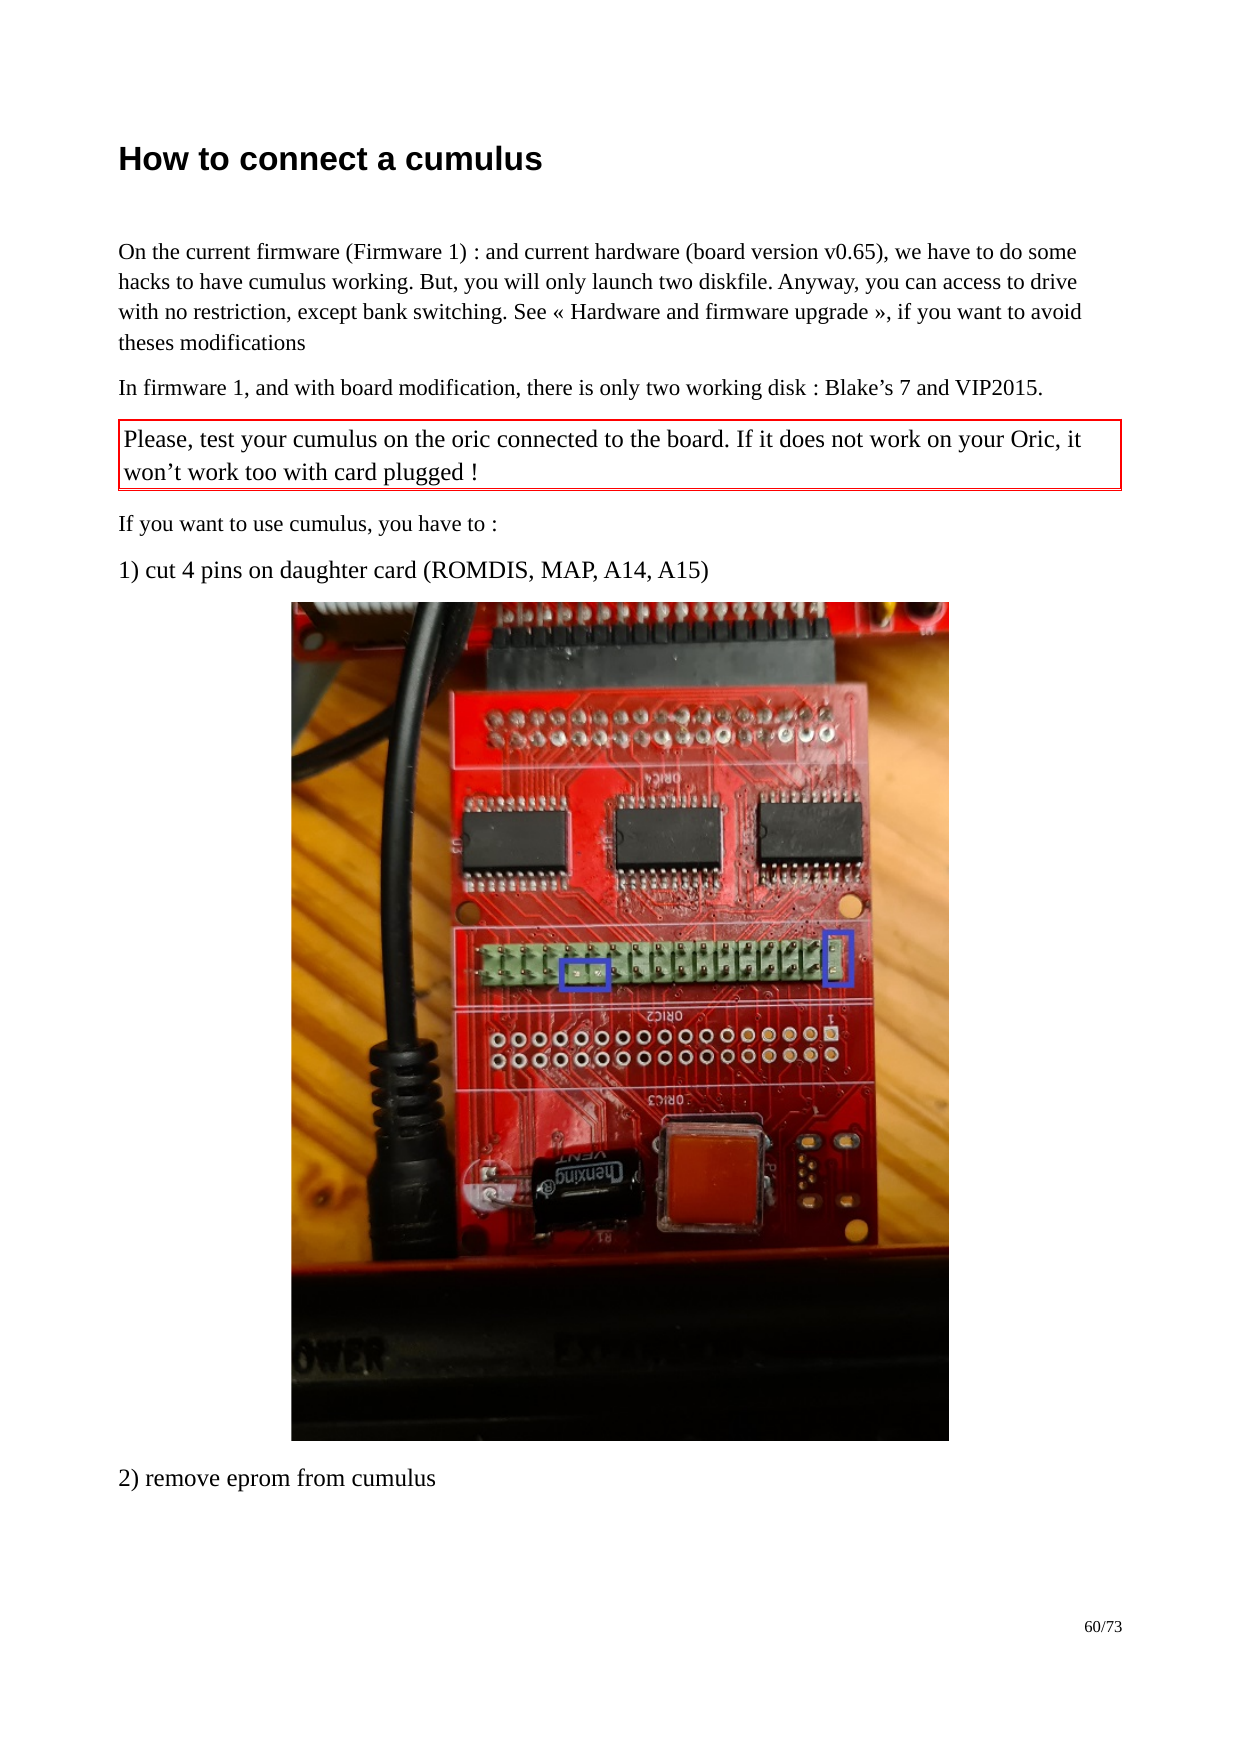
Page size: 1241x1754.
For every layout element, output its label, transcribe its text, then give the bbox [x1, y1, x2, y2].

text 1) cut 4 pins on daughter card (ROMDIS, MAP, A14, A15) [118, 555, 1122, 583]
text In firmware 1, and with board modification, there is only two working disk : Blake’s 7 and VIP2015. [118, 373, 1122, 400]
text If you want to use cumulus, you have to : [118, 510, 1122, 536]
text On the current firmware (Firmware 1) : and current hardware (board version v0.65), we have to do some hacks to have cumulus working. But, you will only launch two diskfile. Anyway, you can access to drive with no restriction, except bank switching. See « Hardware and firmware upgrade », if you want to avoid theses modifications [118, 238, 1122, 355]
text Please, test your cumulus on the oric connected to the board. If it does not work on your Oric, it won’t work too with card plugged ! [120, 421, 1120, 488]
text 2) remove eprom from cumulus [118, 1463, 1122, 1492]
picture [291, 602, 949, 1441]
subtitle How to connect a cumulus [118, 139, 1122, 178]
